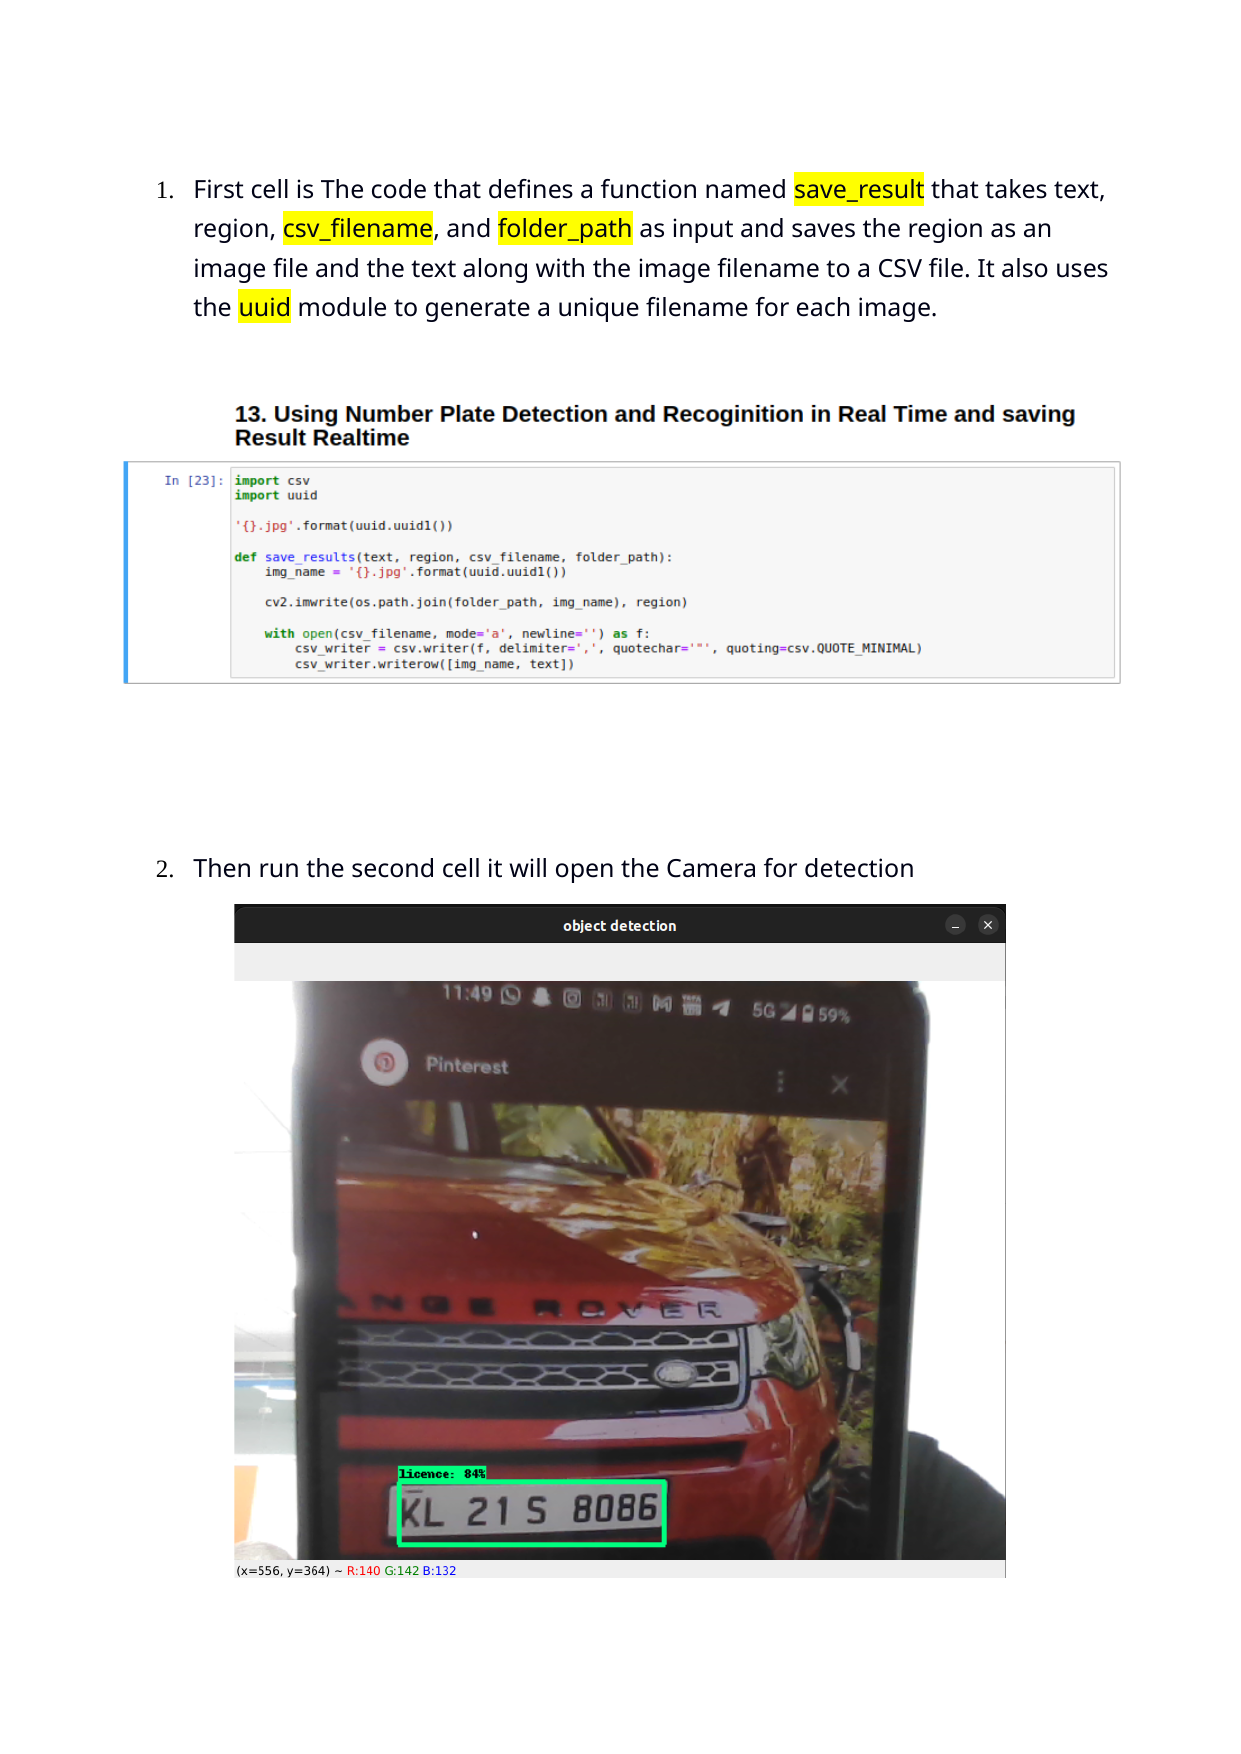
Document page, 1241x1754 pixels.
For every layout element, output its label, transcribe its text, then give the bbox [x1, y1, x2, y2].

list Then run the second cell it will open the Camera for detection [156, 850, 1122, 884]
list First cell is The code that defines a function named save_result that takes text, region, csv_filename, and folder_path as input and saves the region as an image file and the text along with the image filename to a CSV file. It also uses the uuid module to generate a unique filename for each image. [156, 172, 1122, 323]
picture [234, 904, 1006, 1578]
picture [118, 396, 1123, 684]
